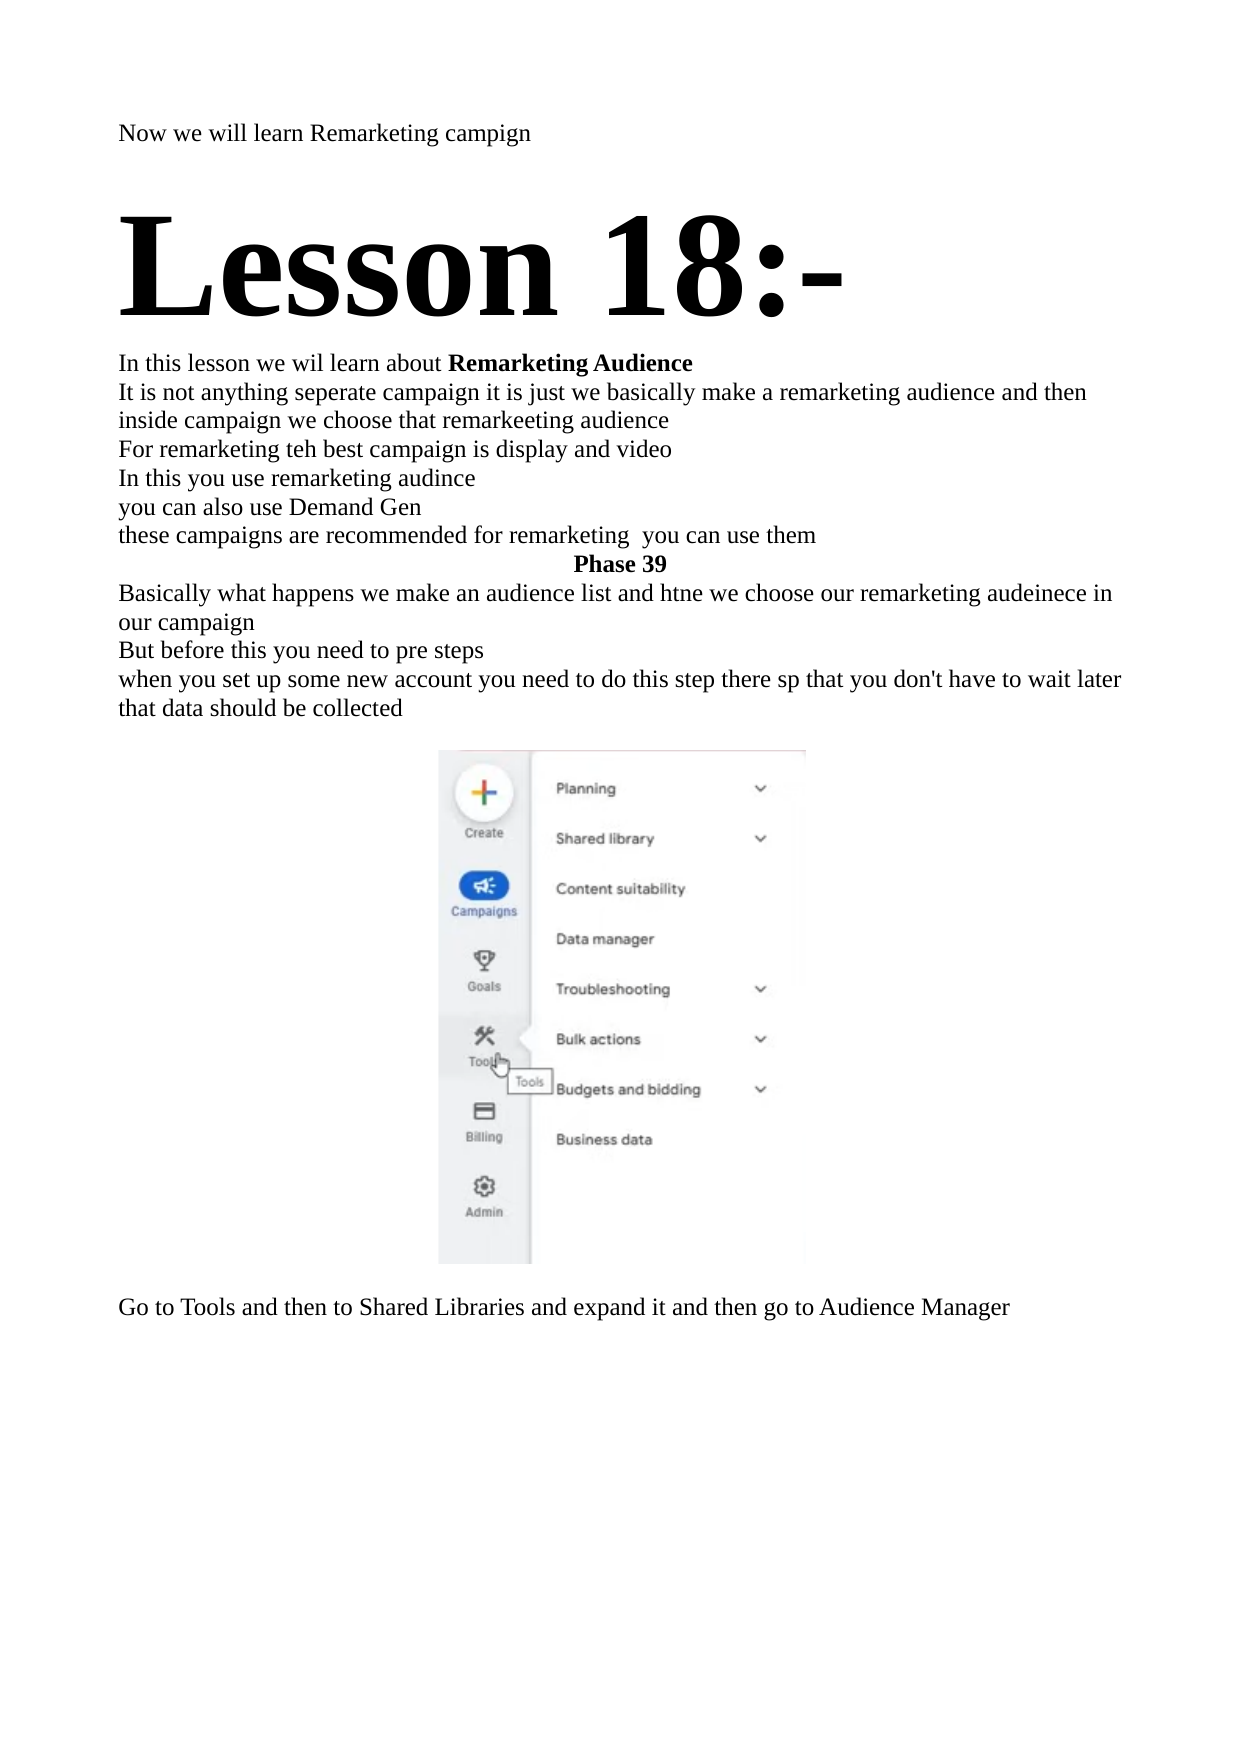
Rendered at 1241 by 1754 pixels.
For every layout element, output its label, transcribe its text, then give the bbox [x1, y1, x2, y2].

text Now we will learn Remarketing campign [118, 118, 1122, 147]
text In this lesson we wil learn about Remarketing Audience [118, 348, 1122, 377]
text In this you use remarketing audince [118, 463, 1122, 492]
picture [434, 750, 806, 1264]
text Phase 39 [118, 549, 1122, 578]
text Basically what happens we make an audience list and htne we choose our remarketing audeinece in our campaign [118, 578, 1122, 636]
text But before this you need to pre steps [118, 636, 1122, 664]
text It is not anything seperate campaign it is just we basically make a remarketing audience and then inside campaign we choose that remarkeeting audience [118, 377, 1122, 434]
text when you set up some new account you need to do this step there sp that you don't have to wait later that data should be collected [118, 664, 1122, 722]
text Go to Tools and then to Shared Libraries and expand it and then go to Audience Manager [118, 1292, 1122, 1321]
text Lesson 18:- [118, 176, 1122, 348]
text these campaigns are recommended for remarketing you can use them [118, 521, 1122, 549]
text For remarketing teh best campaign is display and video [118, 434, 1122, 463]
text you can also use Demand Gen [118, 492, 1122, 521]
